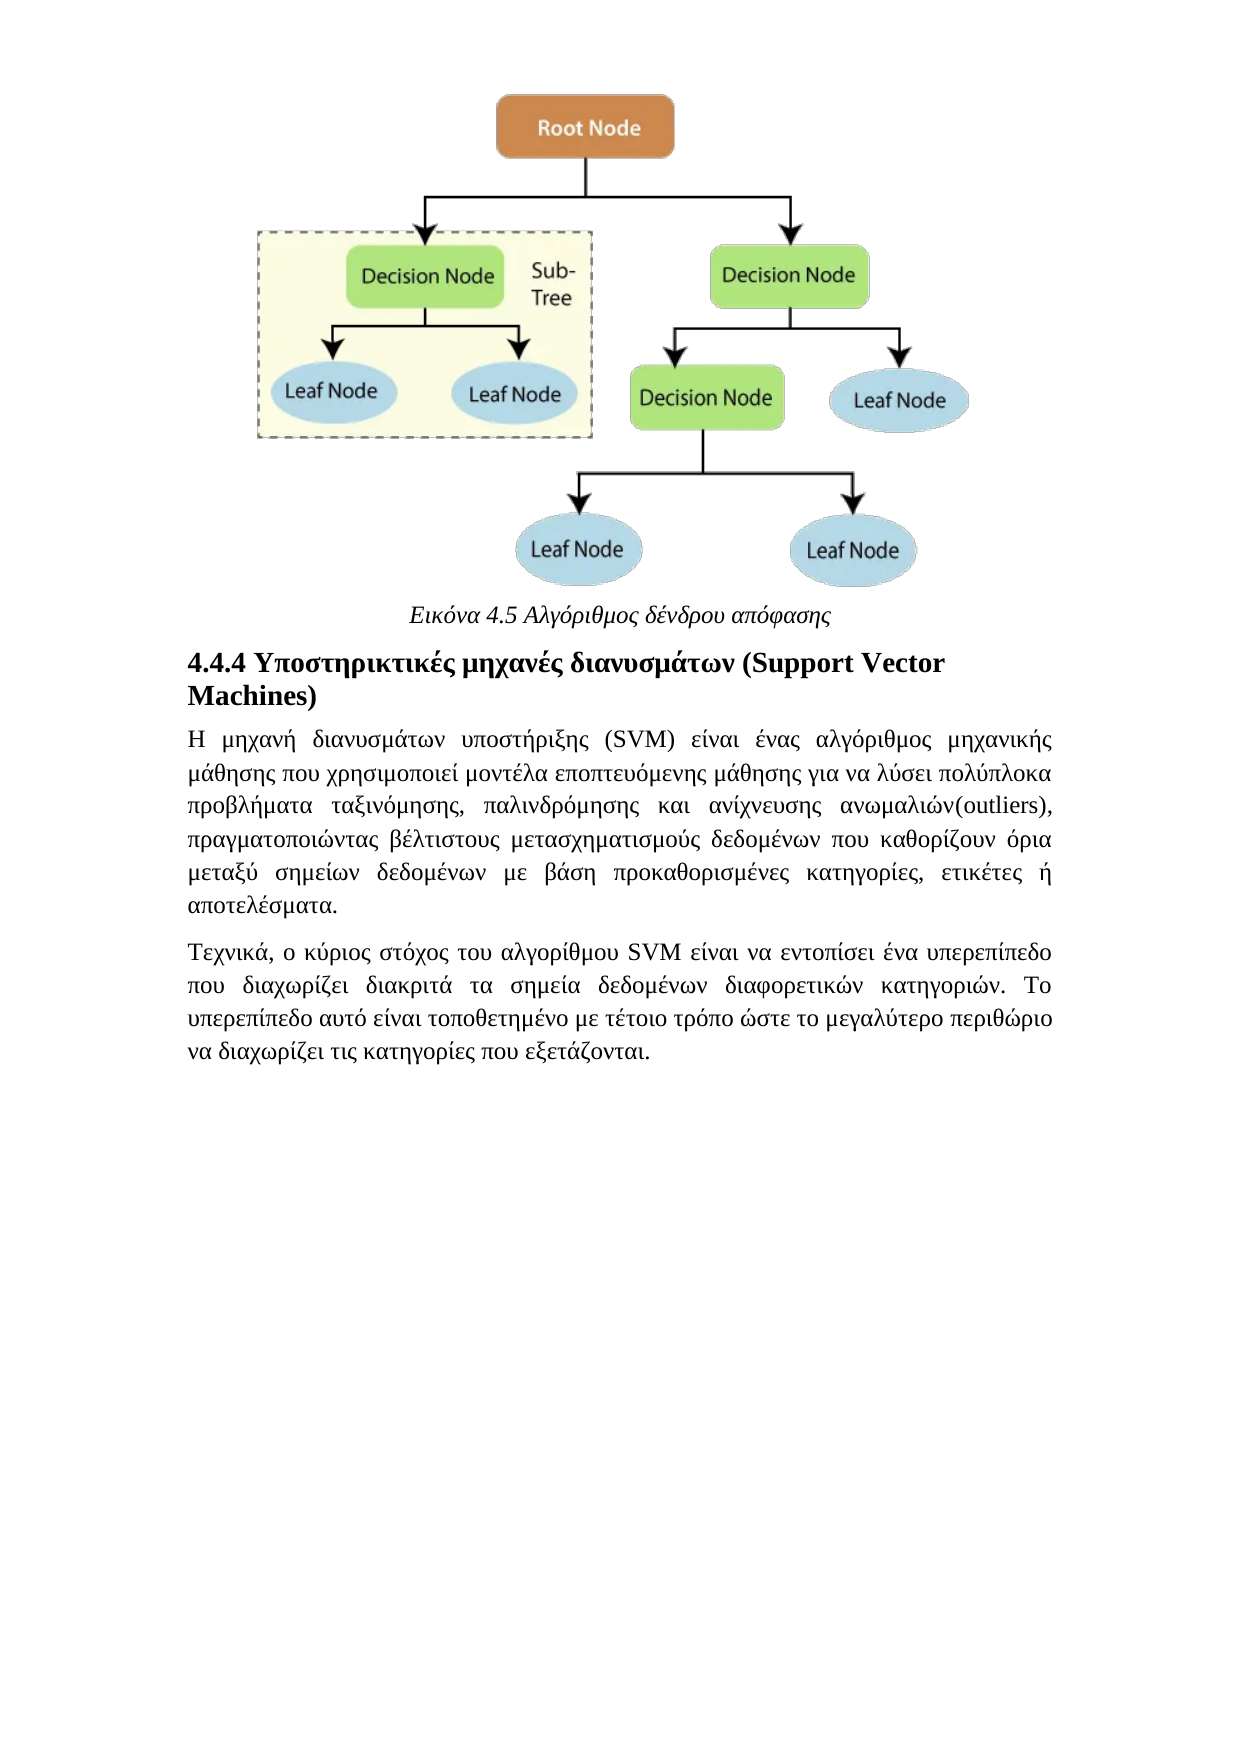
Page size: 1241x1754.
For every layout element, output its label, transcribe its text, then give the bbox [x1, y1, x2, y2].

picture [245, 87, 995, 588]
text Η μηχανή διανυσμάτων υποστήριξης (SVM) είναι ένας αλγόριθμος μηχανικής μάθησης που χρησιμοποιεί μοντέλα εποπτευόμενης μάθησης για να λύσει πολύπλοκα προβλήματα ταξινόμησης, παλινδρόμησης και ανίχνευσης ανωμαλιών(outliers), πραγματοποιώντας βέλτιστους μετασχηματισμούς δεδομένων που καθορίζουν όρια μεταξύ σημείων δεδομένων με βάση προκαθορισμένες κατηγορίες, ετικέτες ή αποτελέσματα. [187, 724, 1053, 918]
text Τεχνικά, ο κύριος στόχος του αλγορίθμου SVM είναι να εντοπίσει ένα υπερεπίπεδο που διαχωρίζει διακριτά τα σημεία δεδομένων διαφορετικών κατηγοριών. Το υπερεπίπεδο αυτό είναι τοποθετημένο με τέτοιο τρόπο ώστε το μεγαλύτερο περιθώριο να διαχωρίζει τις κατηγορίες που εξετάζονται. [187, 937, 1053, 1065]
text Εικόνα 4.5 Αλγόριθμος δένδρου απόφασης [245, 588, 995, 629]
subtitle 4.4.4 Υποστηρικτικές μηχανές διανυσμάτων (Support Vector Machines) [187, 645, 1053, 712]
